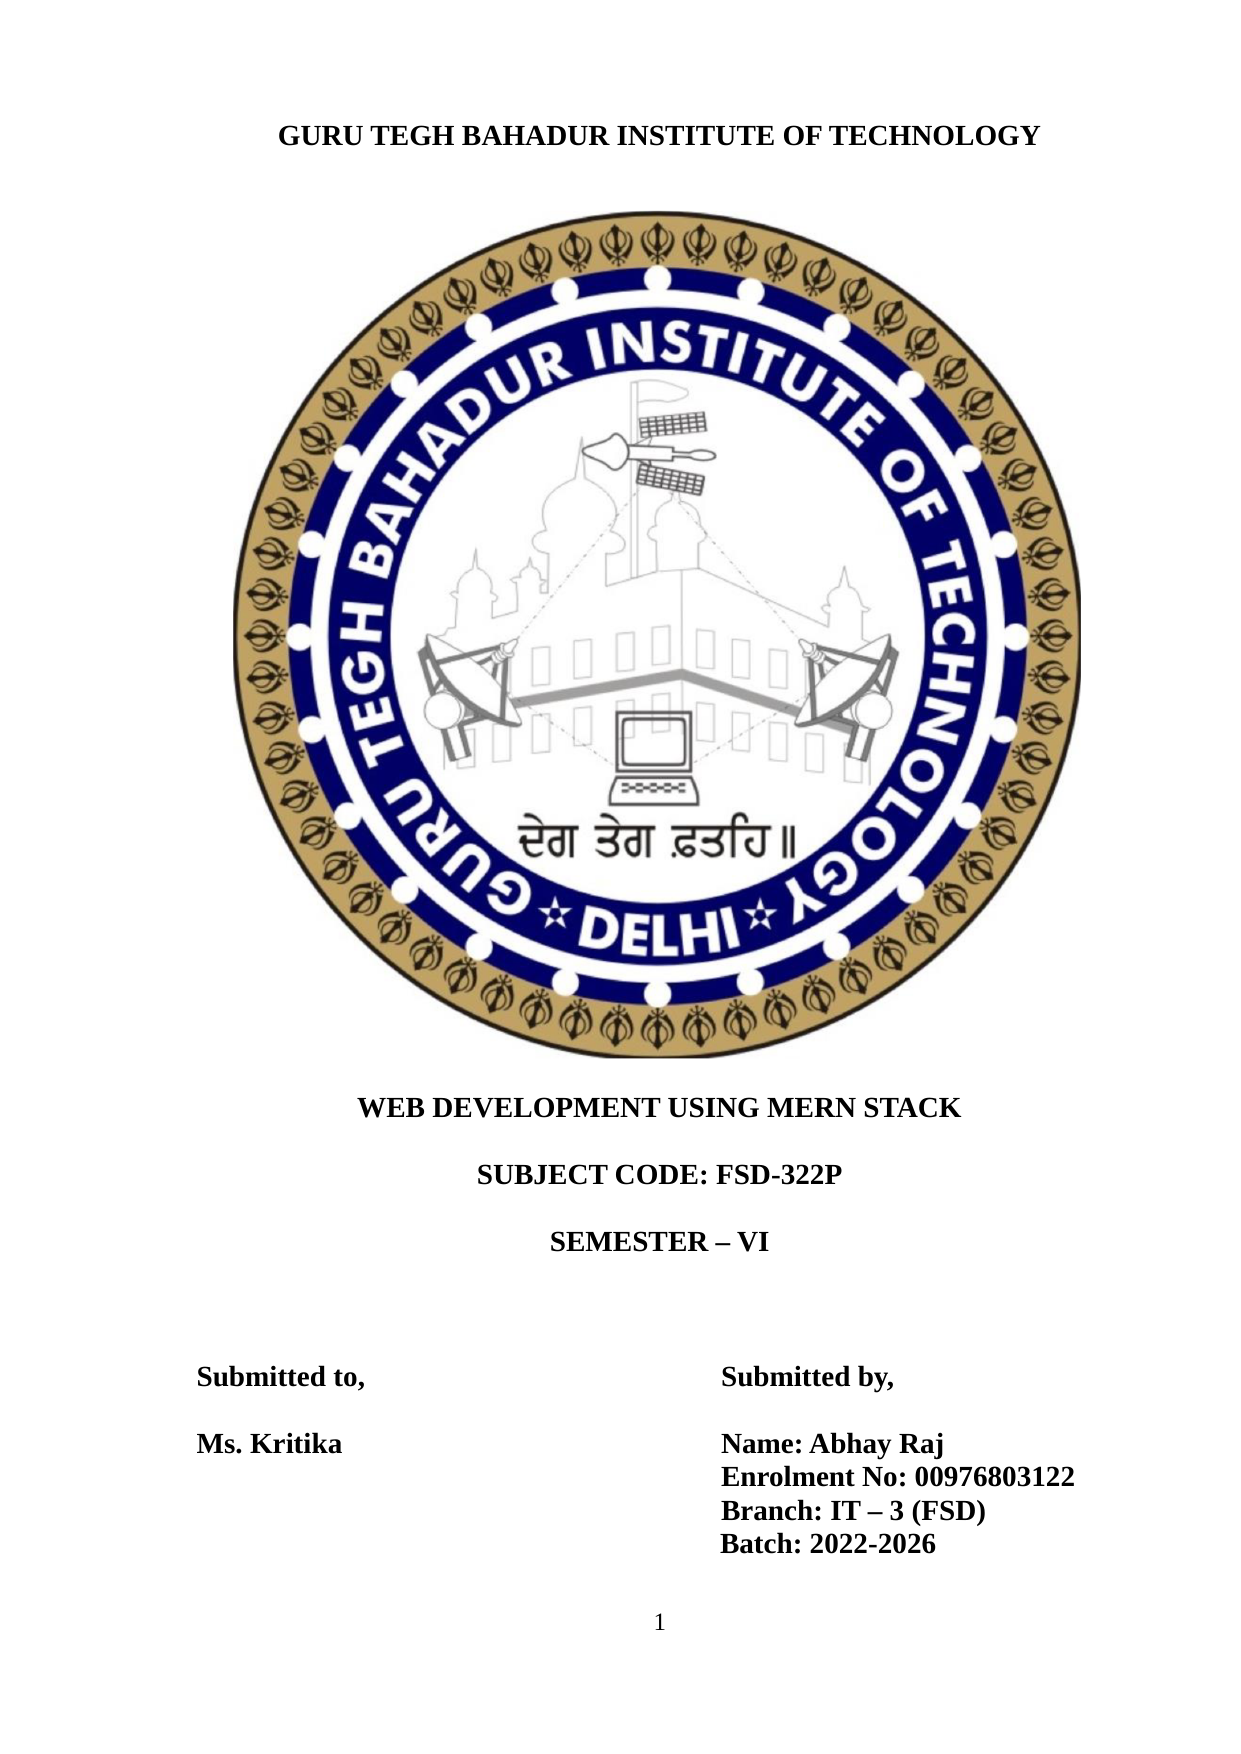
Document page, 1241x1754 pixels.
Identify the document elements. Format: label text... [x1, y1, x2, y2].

picture [193, 209, 1122, 1062]
text Enrolment No: 00976803122 [196, 1459, 1122, 1493]
text Ms. Kritika Name: Abhay Raj [196, 1426, 1122, 1459]
text SUBJECT CODE: FSD-322P [196, 1157, 1122, 1191]
text WEB DEVELOPMENT USING MERN STACK [196, 1090, 1122, 1124]
text SEMESTER – VI [196, 1224, 1122, 1258]
text GURU TEGH BAHADUR INSTITUTE OF TECHNOLOGY [196, 118, 1122, 152]
text Submitted to, Submitted by, [196, 1359, 1122, 1426]
text Branch: IT – 3 (FSD) [196, 1493, 1122, 1526]
text Batch: 2022-2026 [196, 1526, 1122, 1560]
